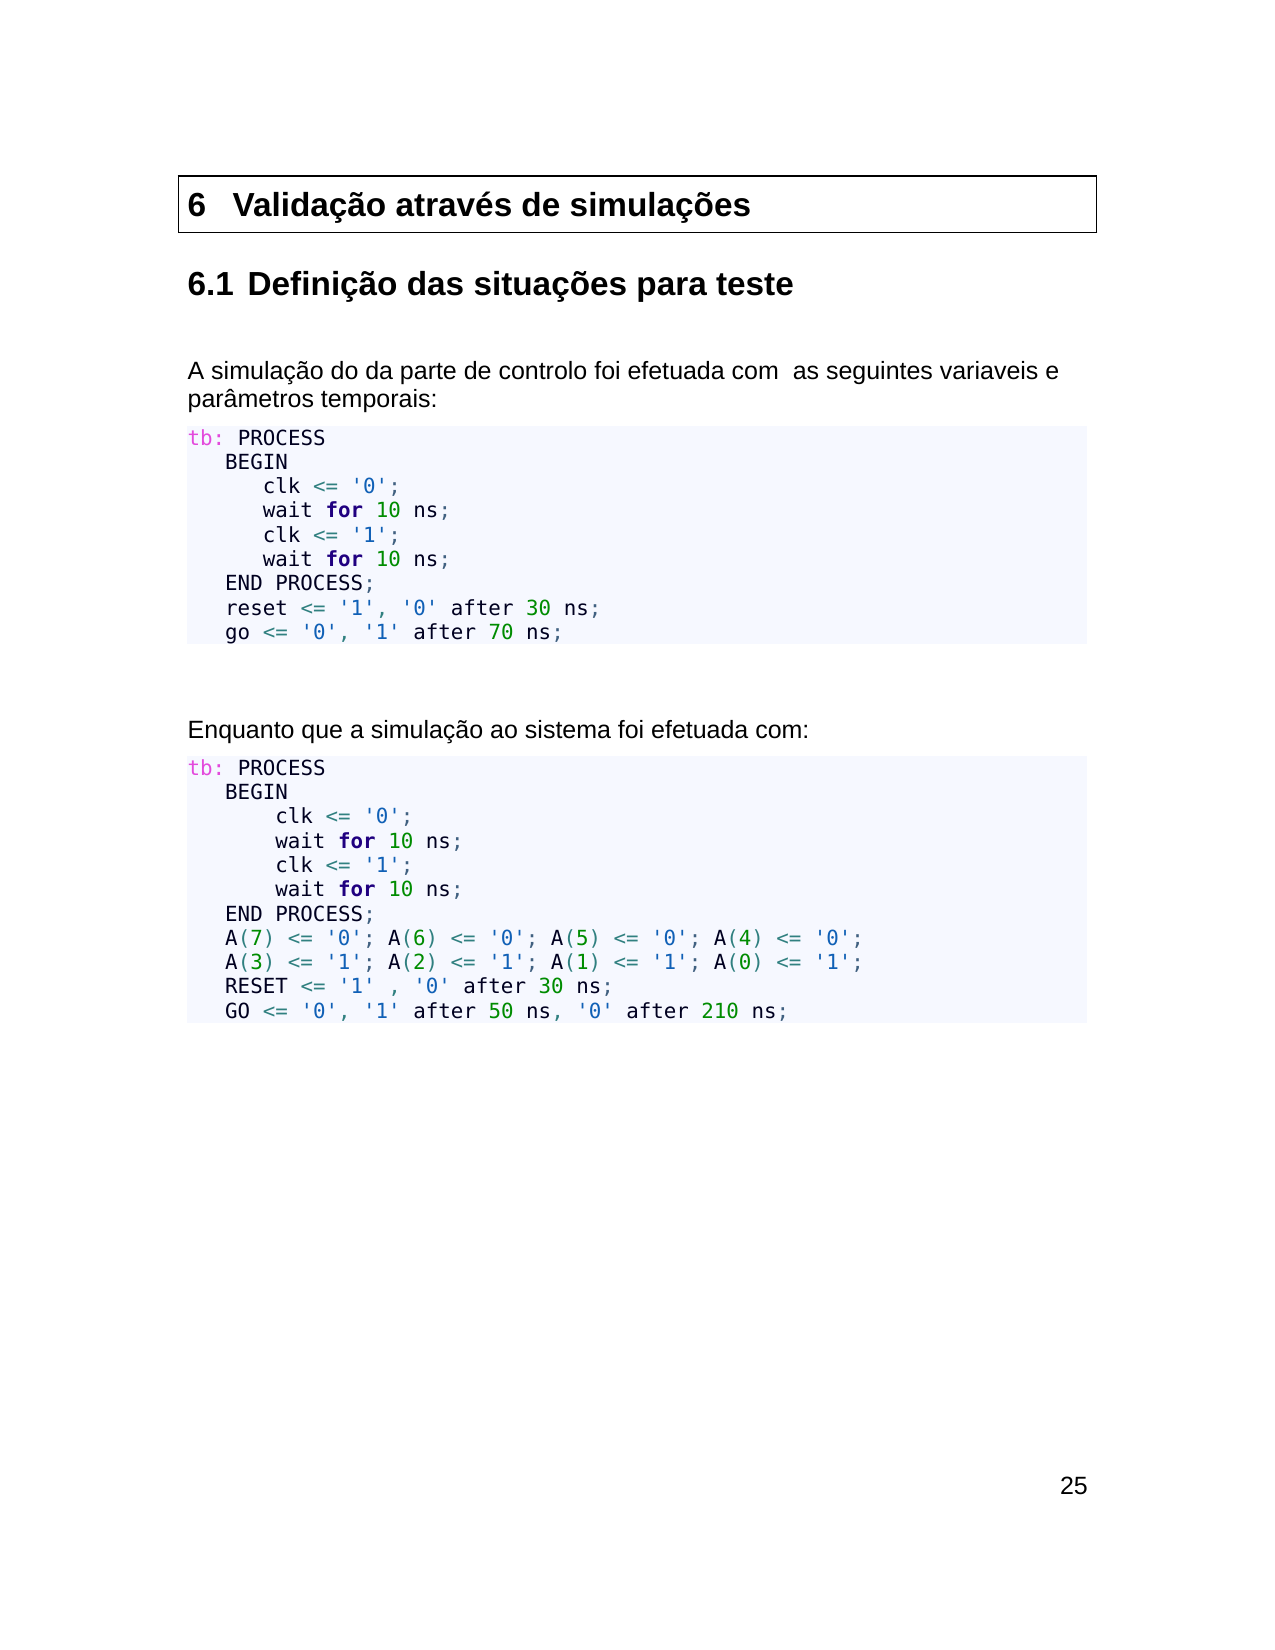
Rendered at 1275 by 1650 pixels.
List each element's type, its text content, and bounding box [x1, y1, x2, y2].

text BEGIN [187, 450, 1087, 474]
text tb: PROCESS [187, 756, 1087, 780]
text go <= '0', '1' after 70 ns; [187, 620, 1087, 644]
text clk <= '1'; [187, 523, 1087, 547]
text BEGIN [187, 780, 1087, 804]
text A(3) <= '1'; A(2) <= '1'; A(1) <= '1'; A(0) <= '1'; [187, 950, 1087, 974]
text RESET <= '1' , '0' after 30 ns; [187, 974, 1087, 999]
text clk <= '1'; [187, 853, 1087, 877]
text wait for 10 ns; [187, 829, 1087, 853]
subtitle Definição das situações para teste [179, 260, 1096, 307]
text Enquanto que a simulação ao sistema foi efetuada com: [187, 715, 1087, 743]
text wait for 10 ns; [187, 498, 1087, 523]
text wait for 10 ns; [187, 547, 1087, 571]
text END PROCESS; [187, 571, 1087, 596]
text wait for 10 ns; [187, 877, 1087, 902]
text clk <= '0'; [187, 474, 1087, 498]
text END PROCESS; [187, 902, 1087, 926]
subtitle Validação através de simulações [179, 177, 1096, 232]
text A simulação do da parte de controlo foi efetuada com as seguintes variaveis e parâmetros temporais: [187, 356, 1087, 413]
text GO <= '0', '1' after 50 ns, '0' after 210 ns; [187, 999, 1087, 1023]
text reset <= '1', '0' after 30 ns; [187, 596, 1087, 620]
text A(7) <= '0'; A(6) <= '0'; A(5) <= '0'; A(4) <= '0'; [187, 926, 1087, 950]
text tb: PROCESS [187, 426, 1087, 450]
text clk <= '0'; [187, 804, 1087, 829]
